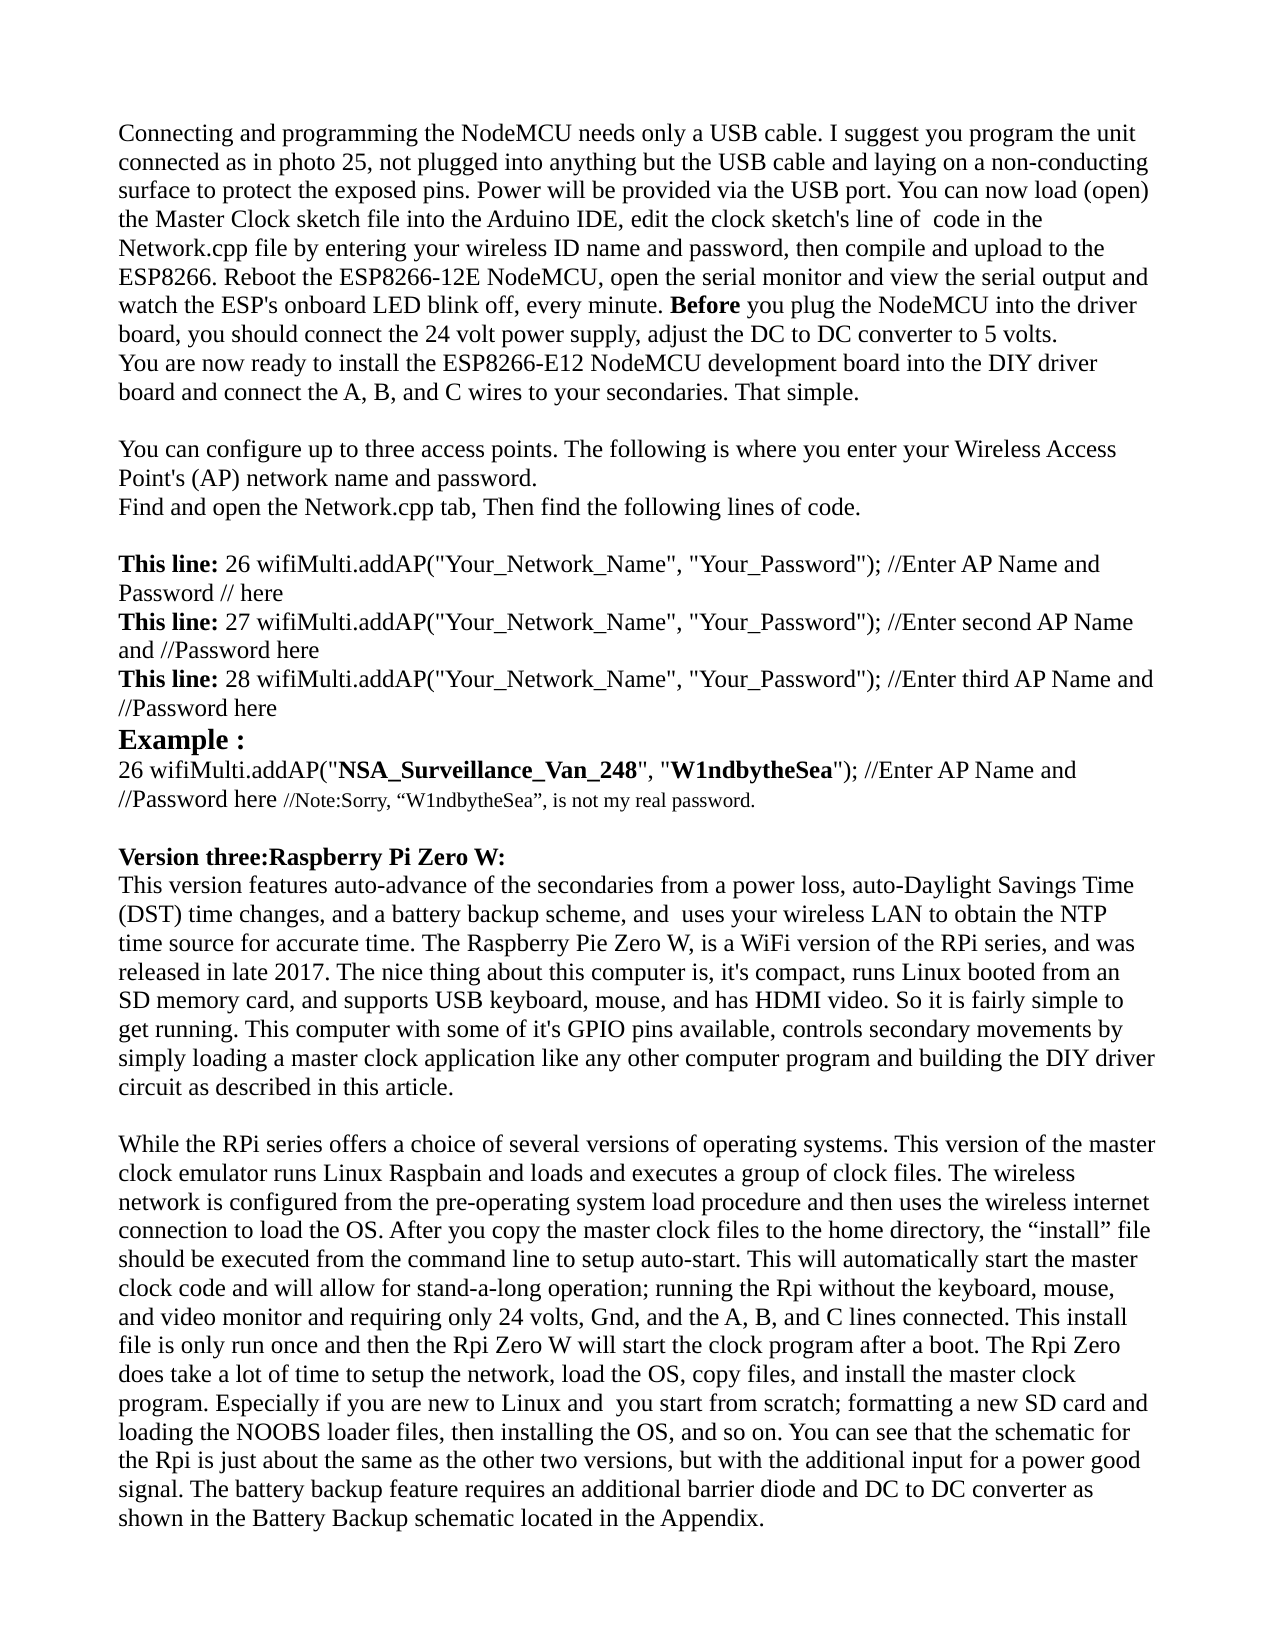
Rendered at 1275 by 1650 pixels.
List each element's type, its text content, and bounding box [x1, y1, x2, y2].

text Connecting and programming the NodeMCU needs only a USB cable. I suggest you program the unit connected as in photo 25, not plugged into anything but the USB cable and laying on a non-conducting surface to protect the exposed pins. Power will be provided via the USB port. You can now load (open) the Master Clock sketch file into the Arduino IDE, edit the clock sketch's line of code in the Network.cpp file by entering your wireless ID name and password, then compile and upload to the ESP8266. Reboot the ESP8266-12E NodeMCU, open the serial monitor and view the serial output and watch the ESP's onboard LED blink off, every minute. Before you plug the NodeMCU into the driver board, you should connect the 24 volt power supply, adjust the DC to DC converter to 5 volts. [118, 118, 1157, 348]
text //Password here //Note:Sorry, “W1ndbytheSea”, is not my real password. [118, 784, 1157, 813]
text Example : [118, 722, 1157, 755]
text Find and open the Network.cpp tab, Then find the following lines of code. [118, 492, 1157, 521]
text This line: 26 wifiMulti.addAP("Your_Network_Name", "Your_Password"); //Enter AP Name and Password // here [118, 549, 1157, 607]
text While the RPi series offers a choice of several versions of operating systems. This version of the master clock emulator runs Linux Raspbain and loads and executes a group of clock files. The wireless network is configured from the pre-operating system load procedure and then uses the wireless internet connection to load the OS. After you copy the master clock files to the home directory, the “install” file should be executed from the command line to setup auto-start. This will automatically start the master clock code and will allow for stand-a-long operation; running the Rpi without the keyboard, mouse, and video monitor and requiring only 24 volts, Gnd, and the A, B, and C lines connected. This install file is only run once and then the Rpi Zero W will start the clock program after a boot. The Rpi Zero does take a lot of time to setup the network, load the OS, copy files, and install the master clock program. Especially if you are new to Linux and you start from scratch; formatting a new SD card and loading the NOOBS loader files, then installing the OS, and so on. You can see that the schematic for the Rpi is just about the same as the other two versions, but with the additional input for a power good signal. The battery backup feature requires an additional barrier diode and DC to DC converter as shown in the Battery Backup schematic located in the Appendix. [118, 1129, 1157, 1532]
text You are now ready to install the ESP8266-E12 NodeMCU development board into the DIY driver board and connect the A, B, and C wires to your secondaries. That simple. [118, 348, 1157, 406]
text This line: 28 wifiMulti.addAP("Your_Network_Name", "Your_Password"); //Enter third AP Name and //Password here [118, 664, 1157, 722]
text Version three:Raspberry Pi Zero W: [118, 842, 1157, 870]
text 26 wifiMulti.addAP("NSA_Surveillance_Van_248", "W1ndbytheSea"); //Enter AP Name and [118, 755, 1157, 784]
text This version features auto-advance of the secondaries from a power loss, auto-Daylight Savings Time (DST) time changes, and a battery backup scheme, and uses your wireless LAN to obtain the NTP time source for accurate time. The Raspberry Pie Zero W, is a WiFi version of the RPi series, and was released in late 2017. The nice thing about this computer is, it's compact, runs Linux booted from an SD memory card, and supports USB keyboard, mouse, and has HDMI video. So it is fairly simple to get running. This computer with some of it's GPIO pins available, controls secondary movements by simply loading a master clock application like any other computer program and building the DIY driver circuit as described in this article. [118, 870, 1157, 1100]
text You can configure up to three access points. The following is where you enter your Wireless Access Point's (AP) network name and password. [118, 434, 1157, 492]
text This line: 27 wifiMulti.addAP("Your_Network_Name", "Your_Password"); //Enter second AP Name and //Password here [118, 607, 1157, 664]
